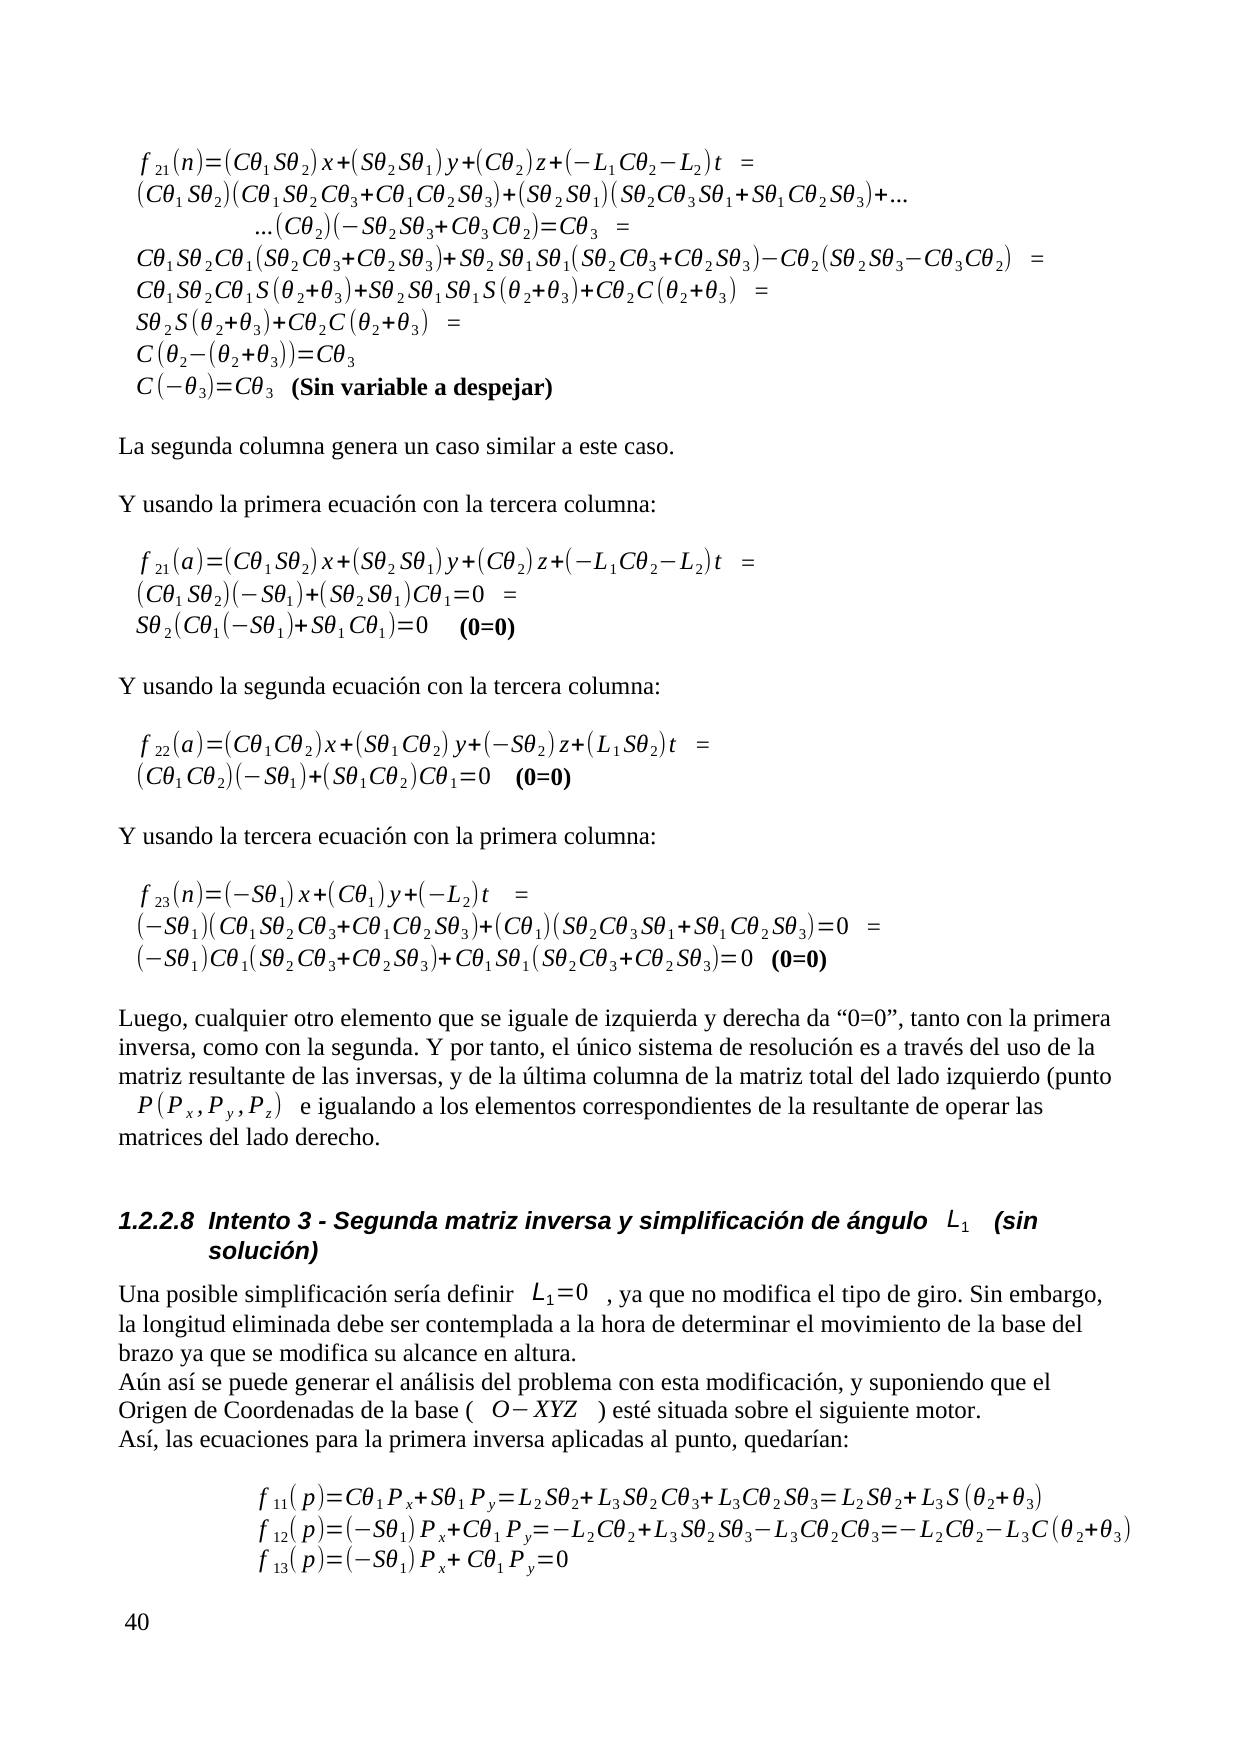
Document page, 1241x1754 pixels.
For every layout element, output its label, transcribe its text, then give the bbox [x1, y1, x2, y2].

text = [118, 243, 1122, 275]
text = [118, 729, 1122, 761]
text Luego, cualquier otro elemento que se iguale de izquierda y derecha da “0=0”, tanto con la primera inversa, como con la segunda. Y por tanto, el único sistema de resolución es a través del uso de la matriz resultante de las inversas, y de la última columna de la matriz total del lado izquierdo (puntoe igualando a los elementos correspondientes de la resultante de operar las matrices del lado derecho. [118, 1003, 1122, 1151]
text = [118, 879, 1122, 911]
text (0=0) [118, 761, 1122, 793]
text = [118, 911, 1122, 943]
text = [118, 147, 1122, 179]
text = [118, 307, 1122, 339]
text = [118, 546, 1122, 578]
text Y usando la tercera ecuación con la primera columna: [118, 821, 1122, 850]
text (0=0) [118, 943, 1122, 975]
text Y usando la segunda ecuación con la tercera columna: [118, 671, 1122, 700]
text (0=0) [118, 610, 1122, 642]
subtitle Intento 3 - Segunda matriz inversa y simplificación de ángulo (sin solución) [118, 1204, 1122, 1265]
text (Sin variable a despejar) [118, 371, 1122, 403]
text Y usando la primera ecuación con la tercera columna: [118, 489, 1122, 518]
text La segunda columna genera un caso similar a este caso. [118, 431, 1122, 460]
text Una posible simplificación sería definir, ya que no modifica el tipo de giro. Sin embargo, la longitud eliminada debe ser contemplada a la hora de determinar el movimiento de la base del brazo ya que se modifica su alcance en altura. [118, 1277, 1122, 1367]
text = [118, 578, 1122, 610]
text = [118, 275, 1122, 307]
text Así, las ecuaciones para la primera inversa aplicadas al punto, quedarían: [118, 1424, 1122, 1453]
text Aún así se puede generar el análisis del problema con esta modificación, y suponiendo que el Origen de Coordenadas de la base () esté situada sobre el siguiente motor. [118, 1367, 1122, 1424]
text = [236, 211, 1122, 243]
